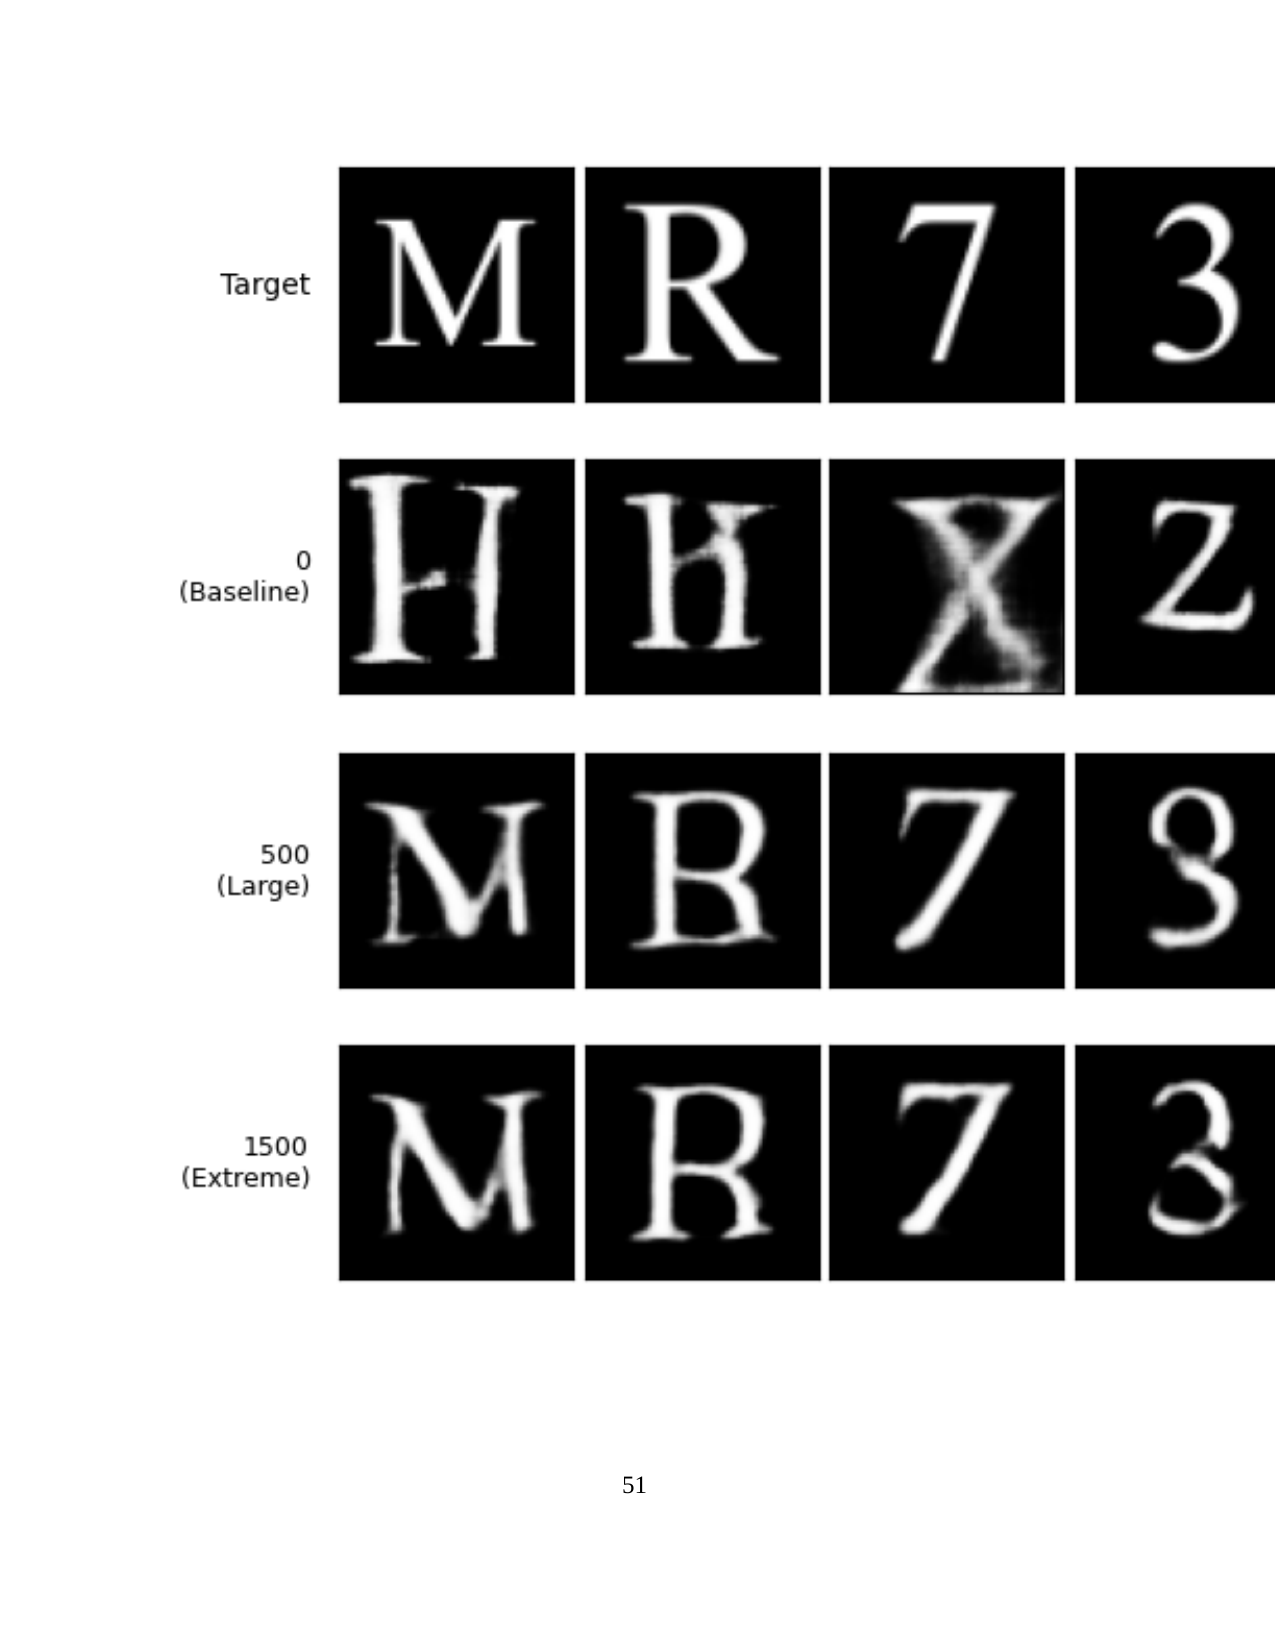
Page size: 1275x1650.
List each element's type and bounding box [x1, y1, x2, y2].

picture [150, 150, 1275, 1300]
